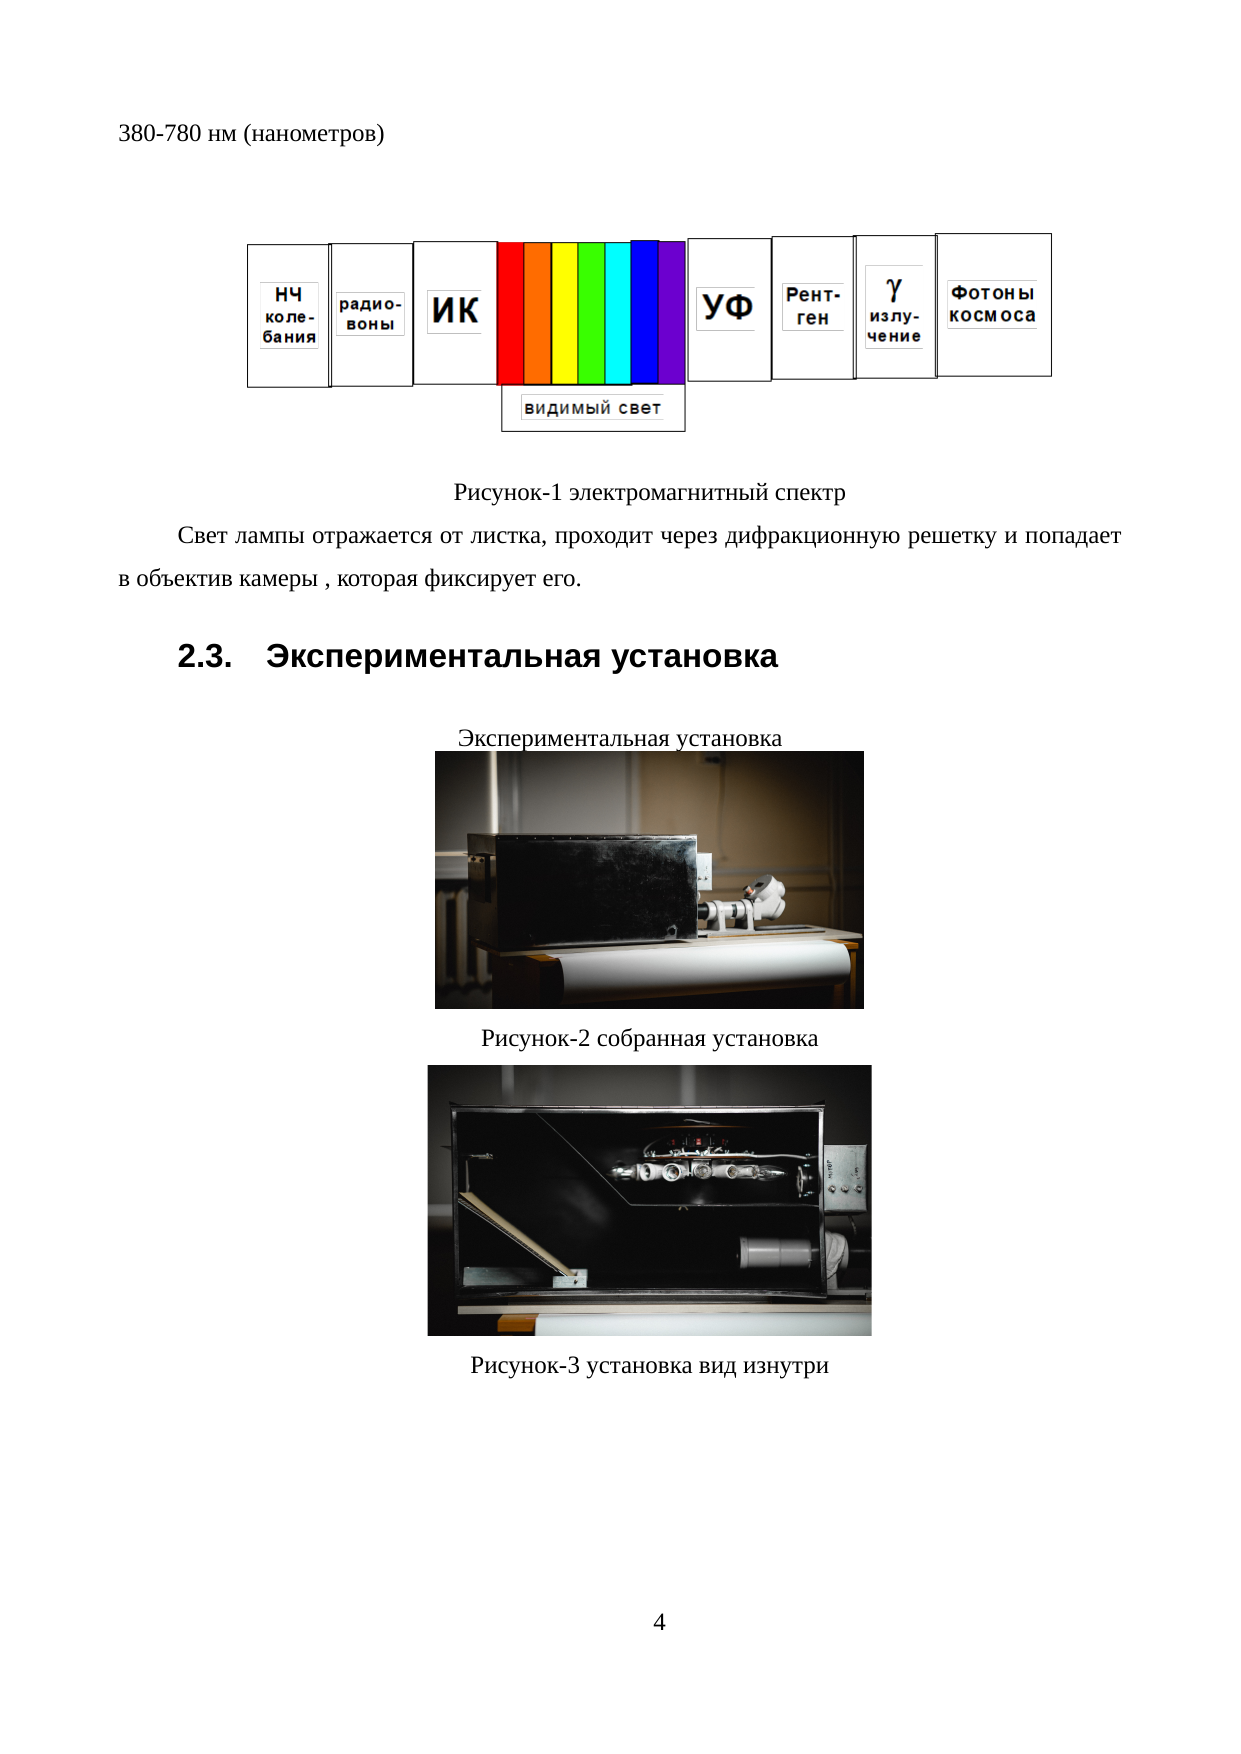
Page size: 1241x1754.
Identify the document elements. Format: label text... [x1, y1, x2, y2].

picture [435, 751, 864, 1009]
table_header Экспериментальная установка [118, 723, 1122, 751]
picture [427, 1065, 872, 1336]
text Свет лампы отражается от листка, проходит через дифракционную решетку и попадает в объектив камеры , которая фиксирует его. [118, 520, 1122, 592]
table_cell Рисунок-2 собранная установка [118, 751, 1122, 1066]
text 380-780 нм (нанометров) [118, 118, 1122, 147]
subtitle Экспериментальная установка [118, 636, 1122, 674]
table_cell Рисунок-3 установка вид изнутри [118, 1066, 1122, 1393]
picture [218, 204, 1082, 463]
text Рисунок-1 электромагнитный спектр [118, 477, 1122, 506]
